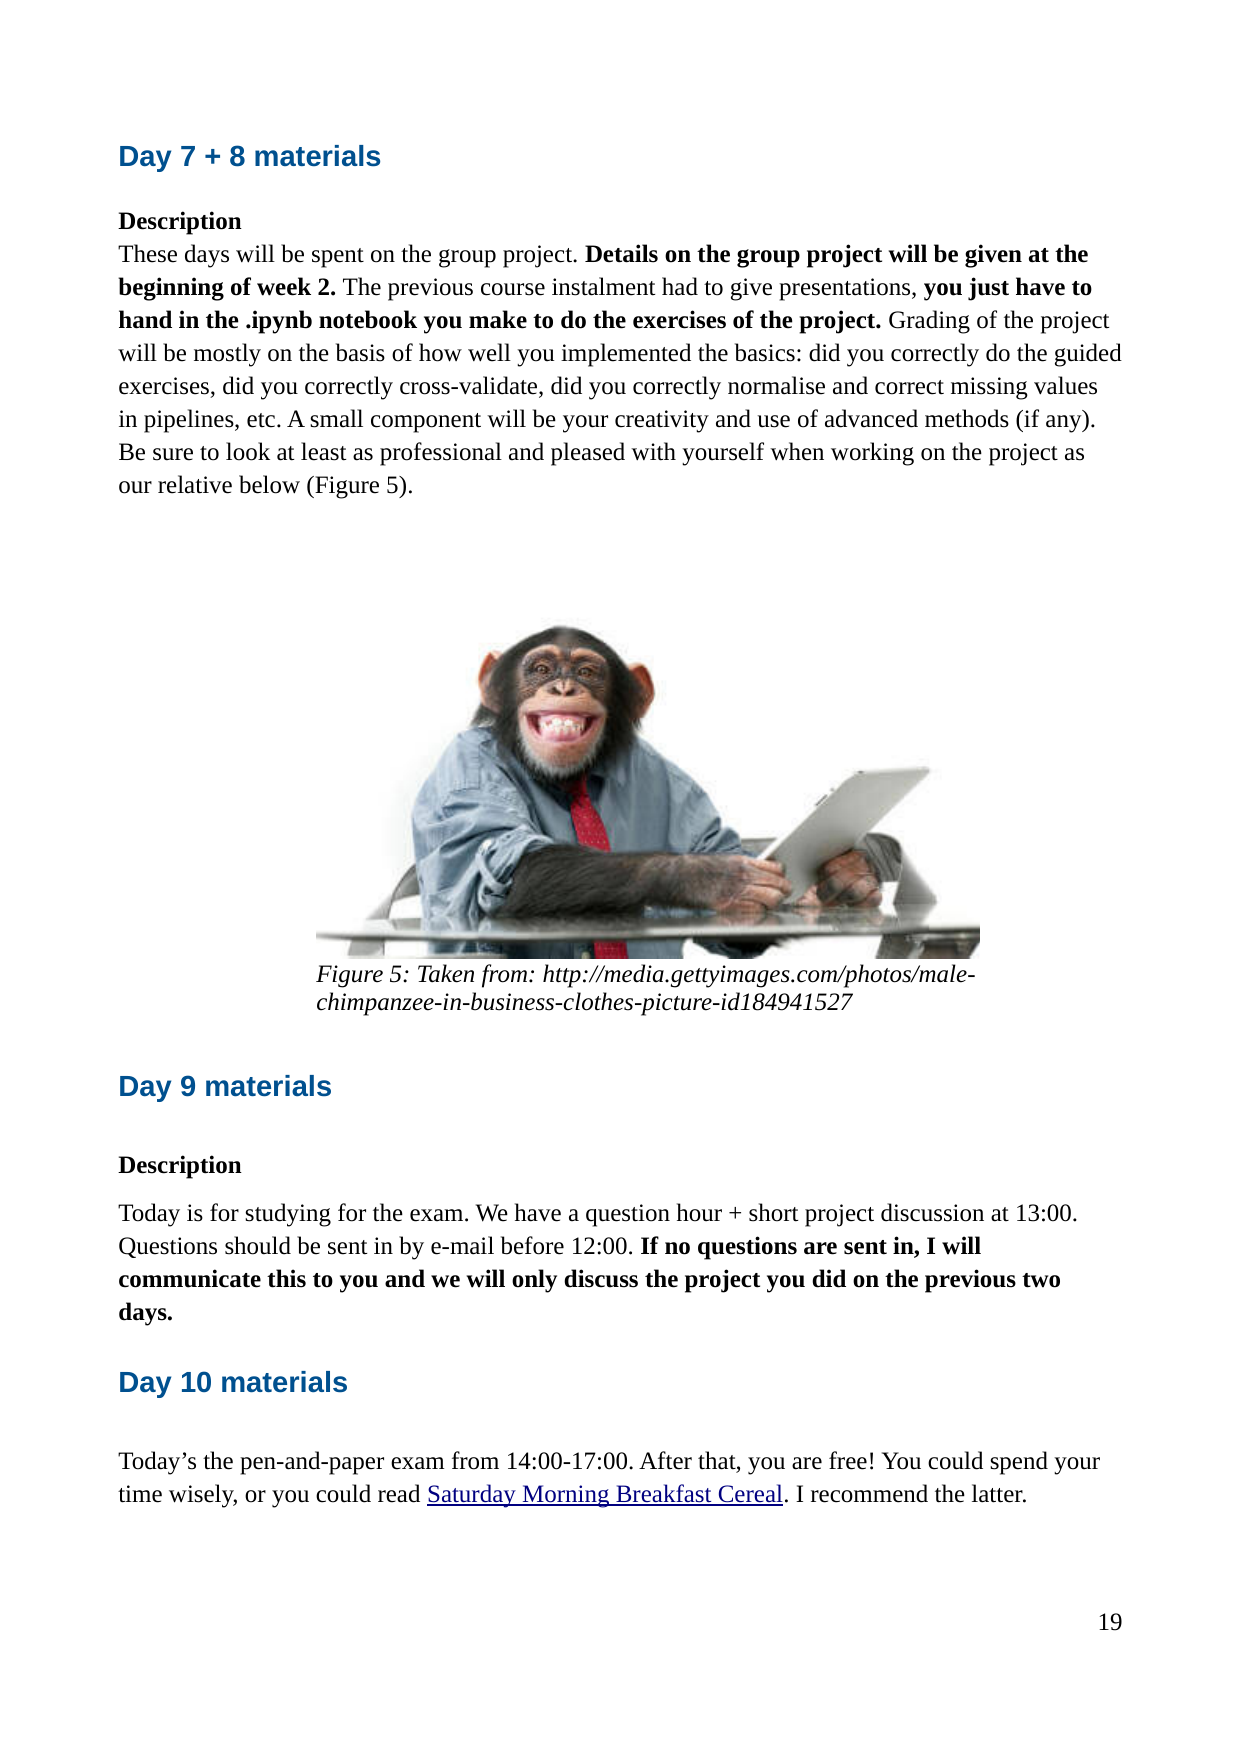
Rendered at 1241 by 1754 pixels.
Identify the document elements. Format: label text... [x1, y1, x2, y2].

text Figure 5: Taken from: http://media.gettyimages.com/photos/male-chimpanzee-in-business-clothes-picture-id184941527 [316, 959, 980, 1016]
picture [316, 518, 980, 959]
subtitle Day 10 materials [118, 1365, 1122, 1399]
text Today is for studying for the exam. We have a question hour + short project discussion at 13:00. Questions should be sent in by e-mail before 12:00. If no questions are sent in, I will communicate this to you and we will only discuss the project you did on the previous two days. [118, 1198, 1122, 1326]
text Today’s the pen-and-paper exam from 14:00-17:00. After that, you are free! You could spend your time wisely, or you could read Saturday Morning Breakfast Cereal. I recommend the latter. [118, 1446, 1122, 1508]
text Description These days will be spent on the group project. Details on the group project will be given at the beginning of week 2. The previous course instalment had to give presentations, you just have to hand in the .ipynb notebook you make to do the exercises of the project. Grading of the project will be mostly on the basis of how well you implemented the basics: did you correctly do the guided exercises, did you correctly cross-validate, did you correctly normalise and correct missing values in pipelines, etc. A small component will be your creativity and use of advanced methods (if any). Be sure to look at least as professional and pleased with yourself when working on the project as our relative below (Figure 5). [118, 206, 1122, 499]
subtitle Day 9 materials [118, 1069, 1122, 1103]
text Description [118, 1150, 1122, 1179]
subtitle Day 7 + 8 materials [118, 139, 1122, 206]
